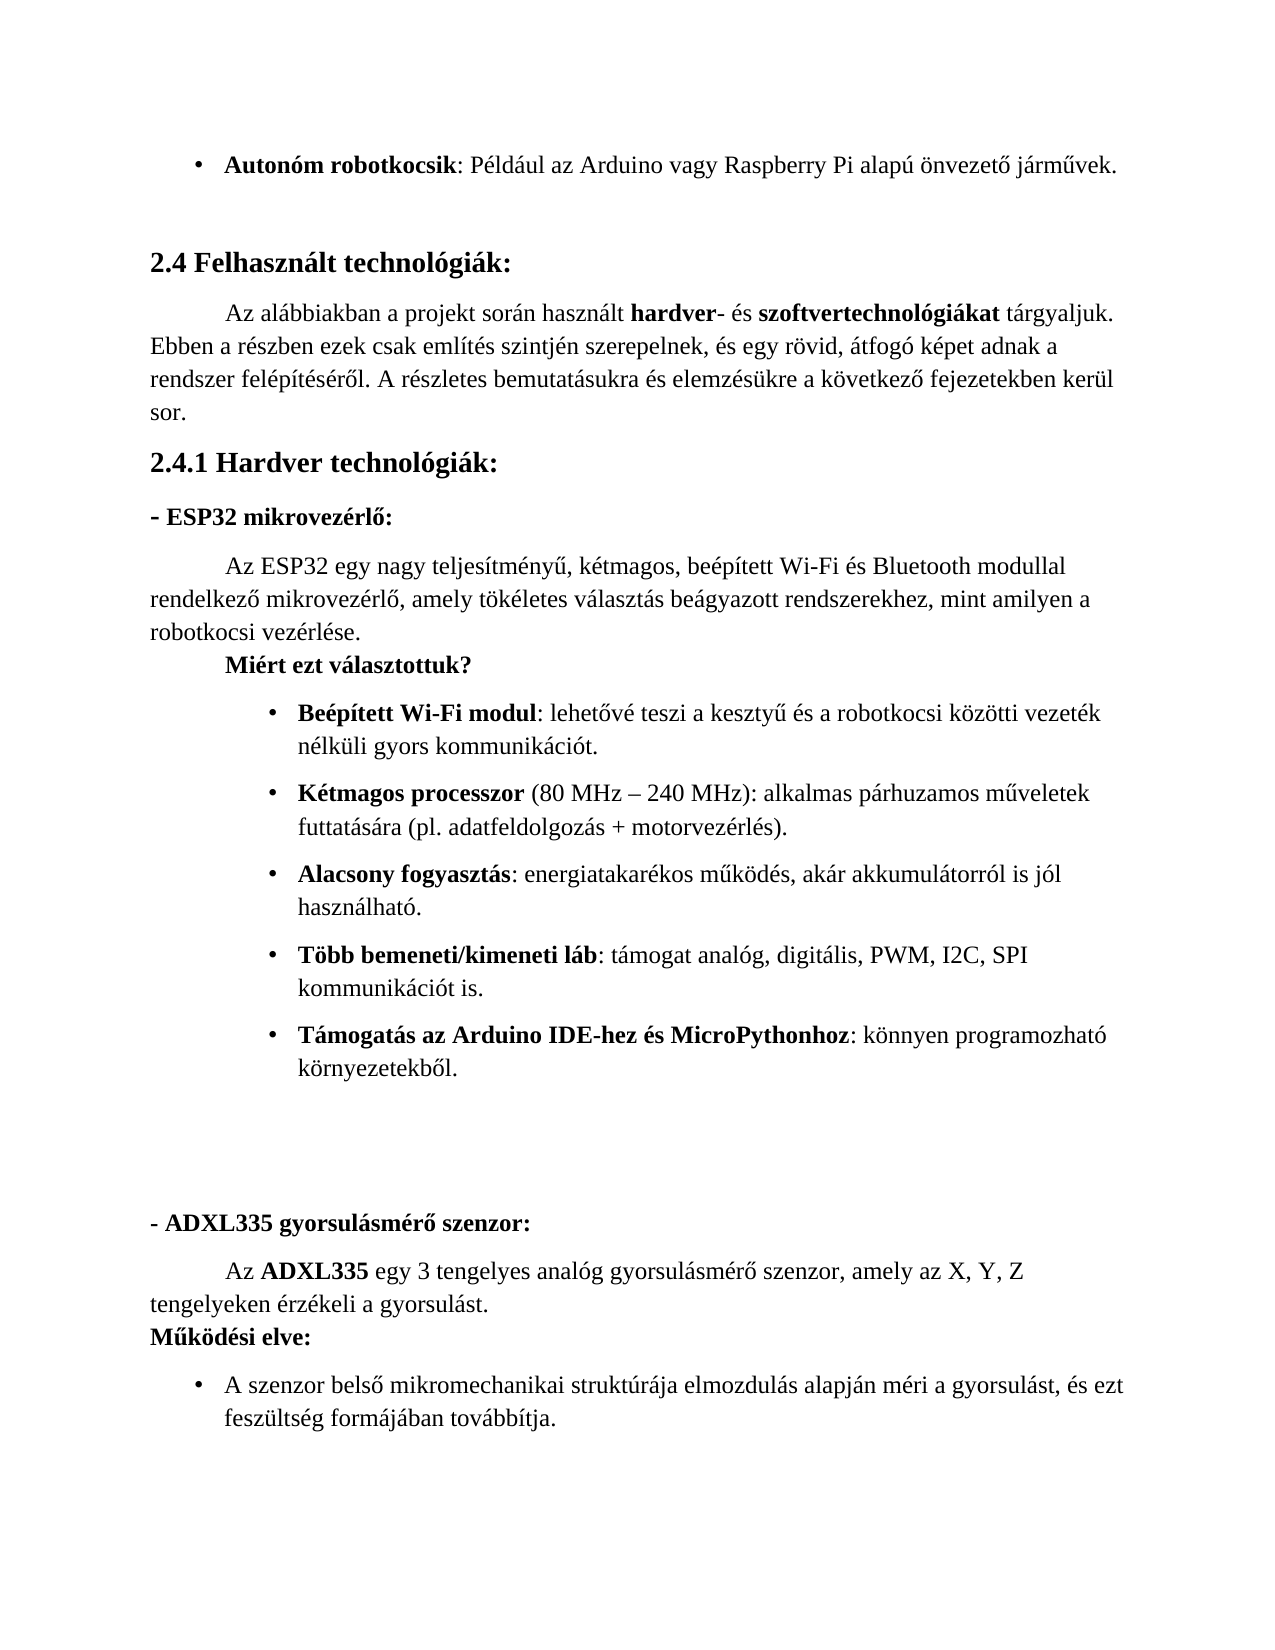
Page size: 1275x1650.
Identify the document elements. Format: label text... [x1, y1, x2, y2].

text 2.4.1 Hardver technológiák: [150, 445, 1125, 478]
text - ADXL335 gyorsulásmérő szenzor: [150, 1208, 1125, 1237]
list Autonóm robotkocsik: Például az Arduino vagy Raspberry Pi alapú önvezető járművek. [194, 150, 1125, 179]
list Kétmagos processzor (80 MHz – 240 MHz): alkalmas párhuzamos műveletek futtatására (pl. adatfeldolgozás + motorvezérlés). [268, 778, 1125, 840]
list Támogatás az Arduino IDE-hez és MicroPythonhoz: könnyen programozható környezetekből. [268, 1020, 1125, 1082]
list Több bemeneti/kimeneti láb: támogat analóg, digitális, PWM, I2C, SPI kommunikációt is. [268, 940, 1125, 1002]
text Az ADXL335 egy 3 tengelyes analóg gyorsulásmérő szenzor, amely az X, Y, Z tengelyeken érzékeli a gyorsulást. Működési elve: [150, 1256, 1125, 1351]
text - ESP32 mikrovezérlő: [150, 498, 1125, 532]
text Az ESP32 egy nagy teljesítményű, kétmagos, beépített Wi-Fi és Bluetooth modullal rendelkező mikrovezérlő, amely tökéletes választás beágyazott rendszerekhez, mint amilyen a robotkocsi vezérlése. Miért ezt választottuk? [150, 551, 1125, 679]
list A szenzor belső mikromechanikai struktúrája elmozdulás alapján méri a gyorsulást, és ezt feszültség formájában továbbítja. [194, 1370, 1125, 1432]
list Alacsony fogyasztás: energiatakarékos működés, akár akkumulátorról is jól használható. [268, 859, 1125, 921]
text 2.4 Felhasznált technológiák: [150, 245, 1125, 279]
list Beépített Wi-Fi modul: lehetővé teszi a kesztyű és a robotkocsi közötti vezeték nélküli gyors kommunikációt. [268, 698, 1125, 760]
text Az alábbiakban a projekt során használt hardver- és szoftvertechnológiákat tárgyaljuk. Ebben a részben ezek csak említés szintjén szerepelnek, és egy rövid, átfogó képet adnak a rendszer felépítéséről. A részletes bemutatásukra és elemzésükre a következő fejezetekben kerül sor. [150, 298, 1125, 426]
